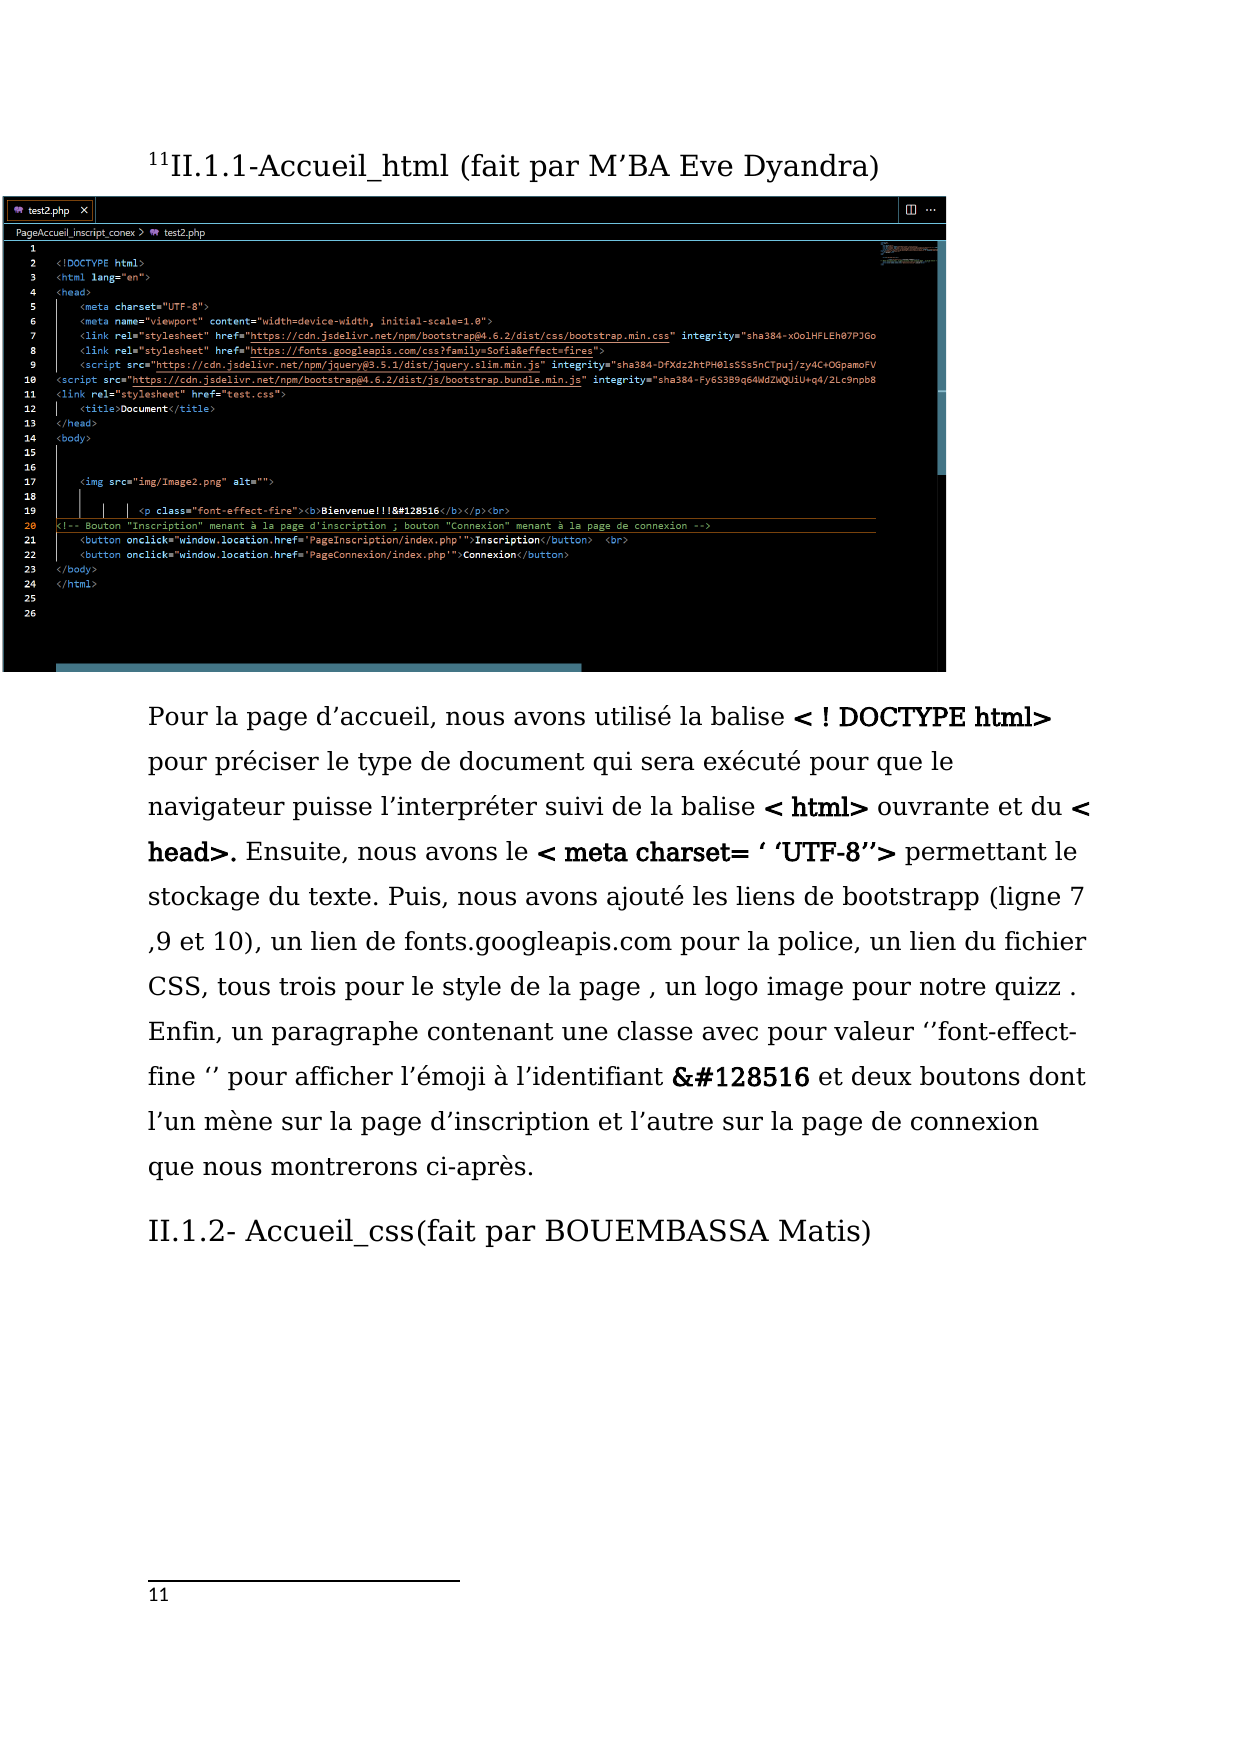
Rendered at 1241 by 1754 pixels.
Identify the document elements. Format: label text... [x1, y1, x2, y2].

text II.1.1-Accueil_html (fait par M’BA Eve Dyandra) [148, 148, 1093, 183]
text II.1.2- Accueil_css(fait par BOUEMBASSA Matis) [148, 1213, 1093, 1248]
text Pour la page d’accueil, nous avons utilisé la balise < ! DOCTYPE html> pour préciser le type de document qui sera exécuté pour que le navigateur puisse l’interpréter suivi de la balise < html> ouvrante et du < head>. Ensuite, nous avons le < meta charset= ‘ ‘UTF-8’’> permettant le stockage du texte. Puis, nous avons ajouté les liens de bootstrapp (ligne 7 ,9 et 10), un lien de fonts.googleapis.com pour la police, un lien du fichier CSS, tous trois pour le style de la page , un logo image pour notre quizz . Enfin, un paragraphe contenant une classe avec pour valeur ‘’font-effect-fine ‘’ pour afficher l’émoji à l’identifiant &#128516 et deux boutons dont l’un mène sur la page d’inscription et l’autre sur la page de connexion que nous montrerons ci-après. [148, 701, 1093, 1181]
